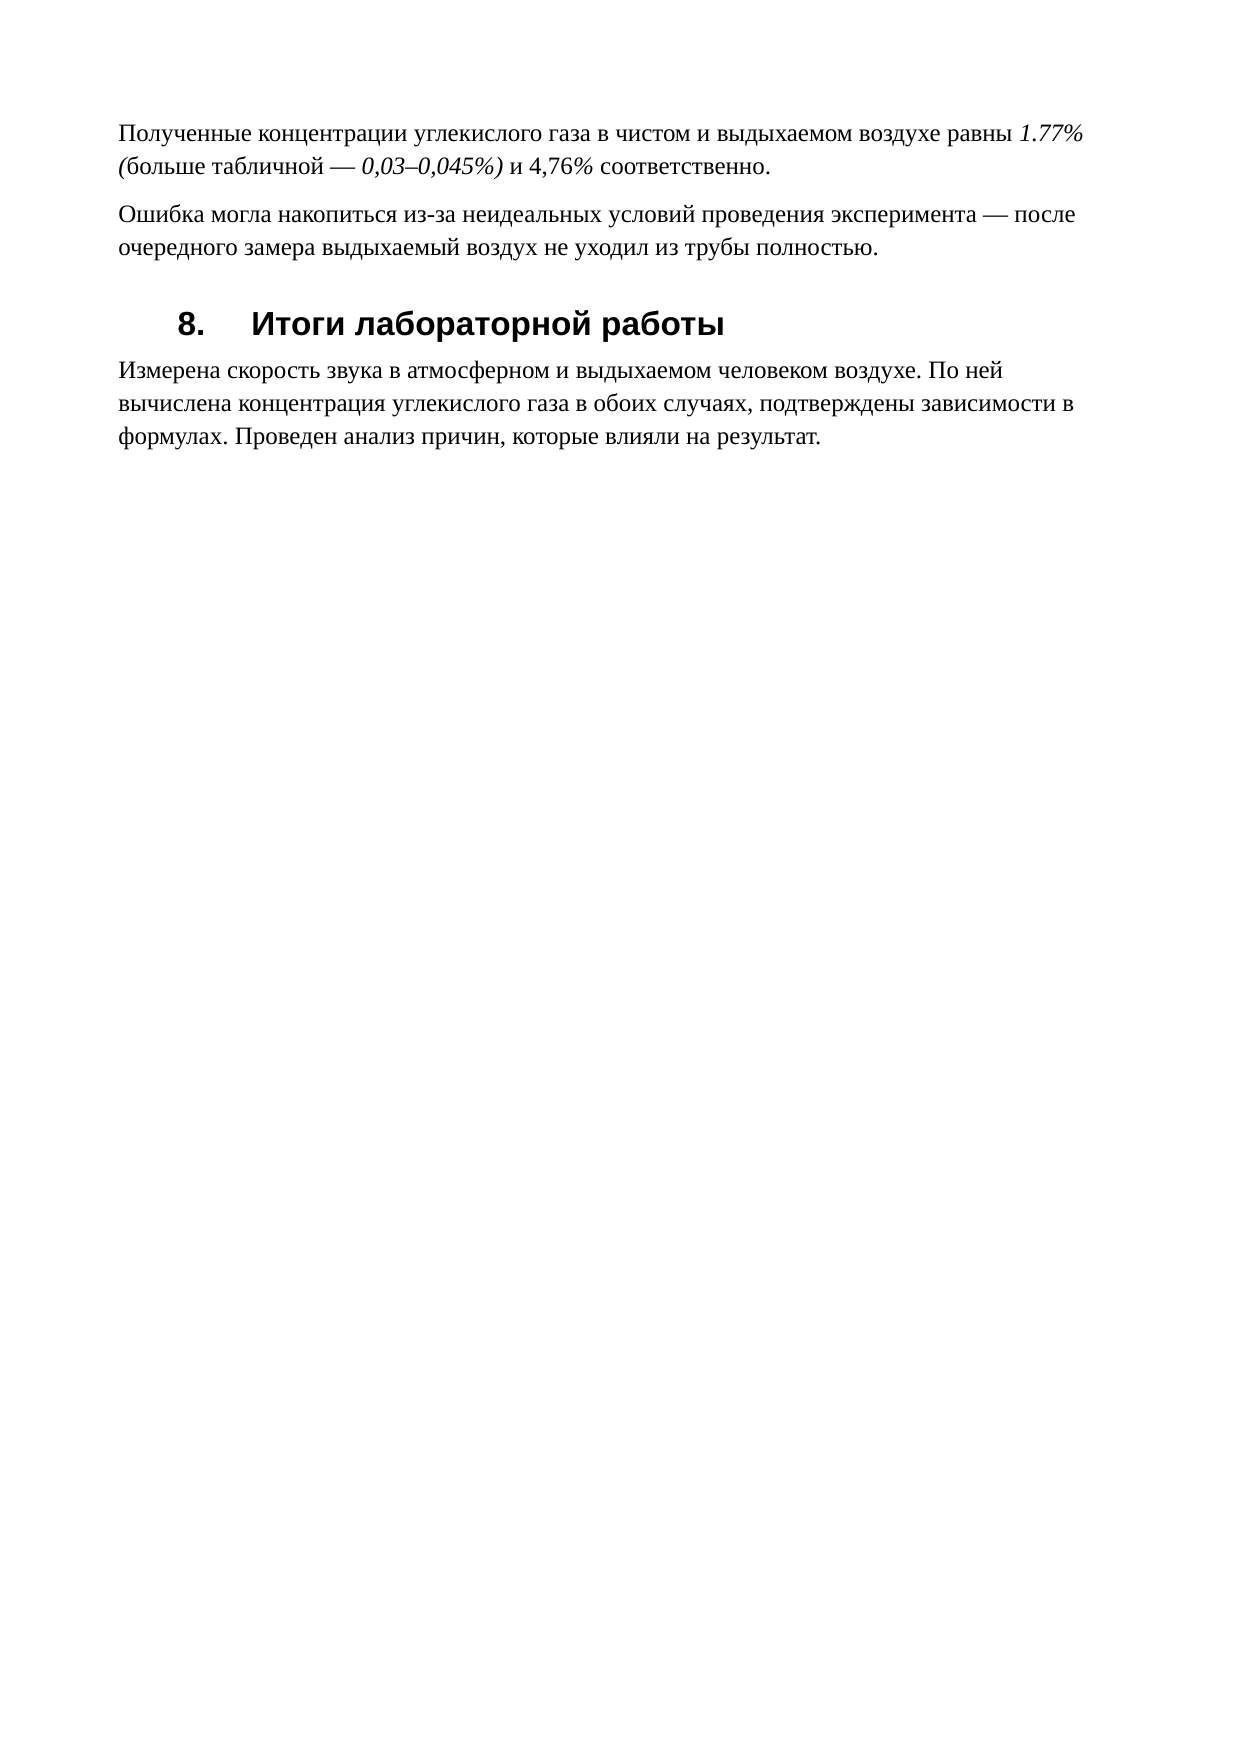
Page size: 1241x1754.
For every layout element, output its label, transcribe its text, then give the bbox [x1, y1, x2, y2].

subtitle Итоги лабораторной работы [177, 304, 1093, 343]
text Полученные концентрации углекислого газа в чистом и выдыхаемом воздухе равны 1.77%(больше табличной — 0,03–0,045%) и 4,76% соответственно. [118, 118, 1122, 180]
text Ошибка могла накопиться из-за неидеальных условий проведения эксперимента — после очередного замера выдыхаемый воздух не уходил из трубы полностью. [118, 199, 1122, 261]
text Измерена скорость звука в атмосферном и выдыхаемом человеком воздухе. По ней вычислена концентрация углекислого газа в обоих случаях, подтверждены зависимости в формулах. Проведен анализ причин, которые влияли на результат. [118, 355, 1122, 450]
